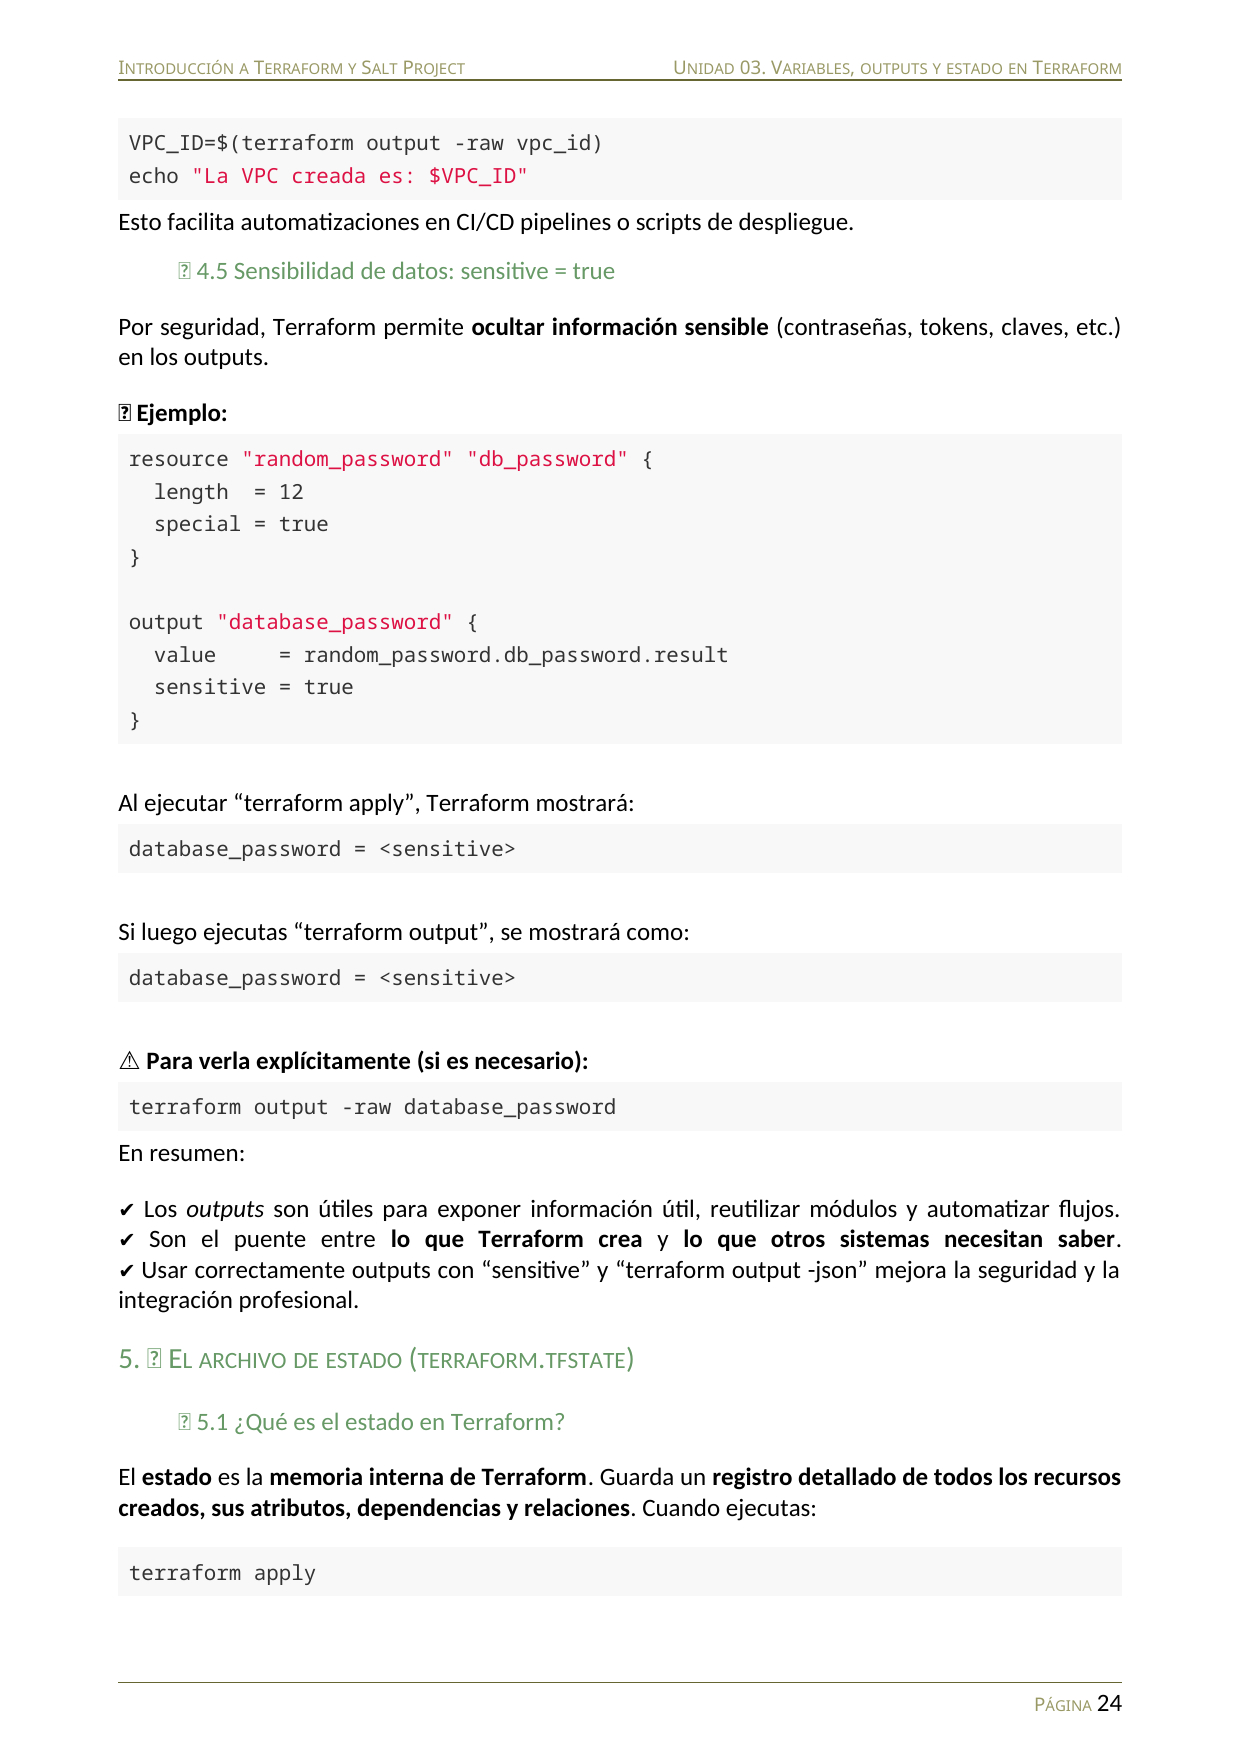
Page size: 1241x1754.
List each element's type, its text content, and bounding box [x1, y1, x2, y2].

table_header VPC_ID=$(terraform output -raw vpc_id) echo "La VPC creada es: $VPC_ID" [118, 118, 1122, 200]
table_header database_password = <sensitive> [118, 824, 1122, 873]
subtitle 5. 💾 El archivo de estado (terraform.tfstate) [118, 1340, 1122, 1376]
table_header terraform apply [118, 1547, 1122, 1596]
text ⚠️ Para verla explícitamente (si es necesario): [118, 1045, 1122, 1076]
table_header terraform output -raw database_password [118, 1082, 1122, 1131]
text El estado es la memoria interna de Terraform. Guarda un registro detallado de todos los recursos creados, sus atributos, dependencias y relaciones. Cuando ejecutas: [118, 1461, 1122, 1522]
text ✔️ Los outputs son útiles para exponer información útil, reutilizar módulos y automatizar flujos. ✔️ Son el puente entre lo que Terraform crea y lo que otros sistemas necesitan saber. ✔️ Usar correctamente outputs con “sensitive” y “terraform output -json” mejora la seguridad y la integración profesional. [118, 1193, 1122, 1315]
text Por seguridad, Terraform permite ocultar información sensible (contraseñas, tokens, claves, etc.) en los outputs. [118, 311, 1122, 372]
text En resumen: [118, 1137, 1122, 1168]
text 💡 Ejemplo: [118, 397, 1122, 427]
text Al ejecutar “terraform apply”, Terraform mostrará: [118, 787, 1122, 817]
text Esto facilita automatizaciones en CI/CD pipelines o scripts de despliegue. [118, 206, 1122, 236]
table_header resource "random_password" "db_password" { length = 12 special = true } output "database_password" { value = random_password.db_password.result sensitive = true } [118, 434, 1122, 744]
text Si luego ejecutas “terraform output”, se mostrará como: [118, 916, 1122, 946]
subtitle 🔐 4.5 Sensibilidad de datos: sensitive = true [178, 255, 1122, 286]
subtitle 🧠 5.1 ¿Qué es el estado en Terraform? [178, 1406, 1122, 1436]
table_header database_password = <sensitive> [118, 953, 1122, 1002]
